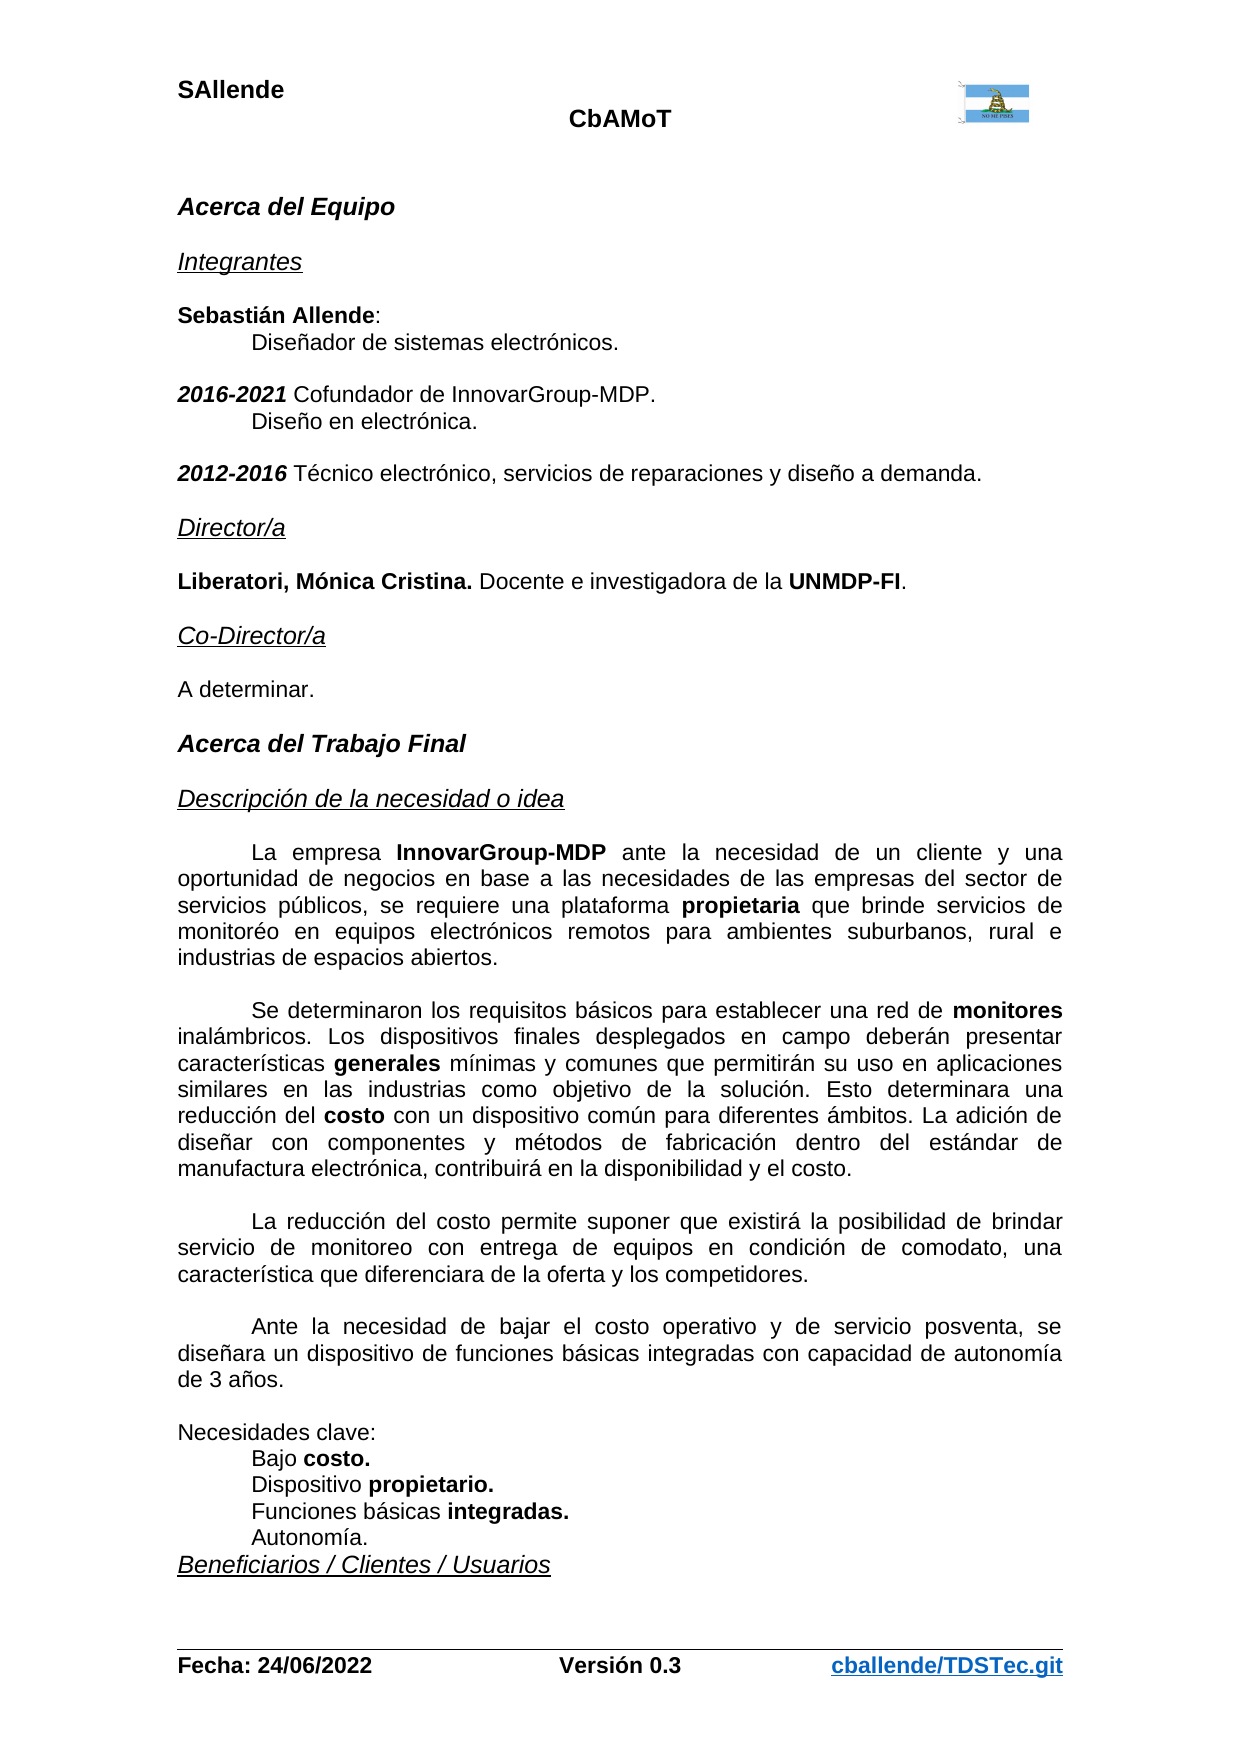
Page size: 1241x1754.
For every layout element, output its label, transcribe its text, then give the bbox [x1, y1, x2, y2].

text Se determinaron los requisitos básicos para establecer una red de monitores inalámbricos. Los dispositivos finales desplegados en campo deberán presentar características generales mínimas y comunes que permitirán su uso en aplicaciones similares en las industrias como objetivo de la solución. Esto determinara una reducción del costo con un dispositivo común para diferentes ámbitos. La adición de diseñar con componentes y métodos de fabricación dentro del estándar de manufactura electrónica, contribuirá en la disponibilidad y el costo. [177, 997, 1063, 1181]
text Dispositivo propietario. [177, 1471, 1063, 1498]
picture [954, 79, 1033, 126]
text 2016-2021 Cofundador de InnovarGroup-MDP. [177, 381, 1063, 408]
text Liberatori, Mónica Cristina. Docente e investigadora de la UNMDP-FI. [177, 568, 1063, 594]
text La empresa InnovarGroup-MDP ante la necesidad de un cliente y una oportunidad de negocios en base a las necesidades de las empresas del sector de servicios públicos, se requiere una plataforma propietaria que brinde servicios de monitoréo en equipos electrónicos remotos para ambientes suburbanos, rural e industrias de espacios abiertos. [177, 839, 1063, 971]
subtitle Descripción de la necesidad o idea [177, 784, 1063, 812]
text Funciones básicas integradas. [177, 1498, 1063, 1524]
text Diseñador de sistemas electrónicos. [177, 328, 1063, 355]
text Bajo costo. [177, 1445, 1063, 1471]
text Necesidades clave: [177, 1419, 1063, 1445]
text Ante la necesidad de bajar el costo operativo y de servicio posventa, se diseñara un dispositivo de funciones básicas integradas con capacidad de autonomía de 3 años. [177, 1313, 1063, 1392]
subtitle Director/a [177, 513, 1063, 542]
subtitle Co-Director/a [177, 621, 1063, 649]
text Autonomía. [177, 1524, 1063, 1550]
text Diseño en electrónica. [177, 408, 1063, 434]
text A determinar. [177, 676, 1063, 702]
subtitle Acerca del Equipo [177, 192, 1063, 221]
subtitle Integrantes [177, 247, 1063, 276]
text Sebastián Allende: [177, 302, 1063, 328]
subtitle Beneficiarios / Clientes / Usuarios [177, 1550, 1063, 1579]
text La reducción del costo permite suponer que existirá la posibilidad de brindar servicio de monitoreo con entrega de equipos en condición de comodato, una característica que diferenciara de la oferta y los competidores. [177, 1208, 1063, 1287]
subtitle Acerca del Trabajo Final [177, 729, 1063, 757]
text 2012-2016 Técnico electrónico, servicios de reparaciones y diseño a demanda. [177, 460, 1063, 487]
